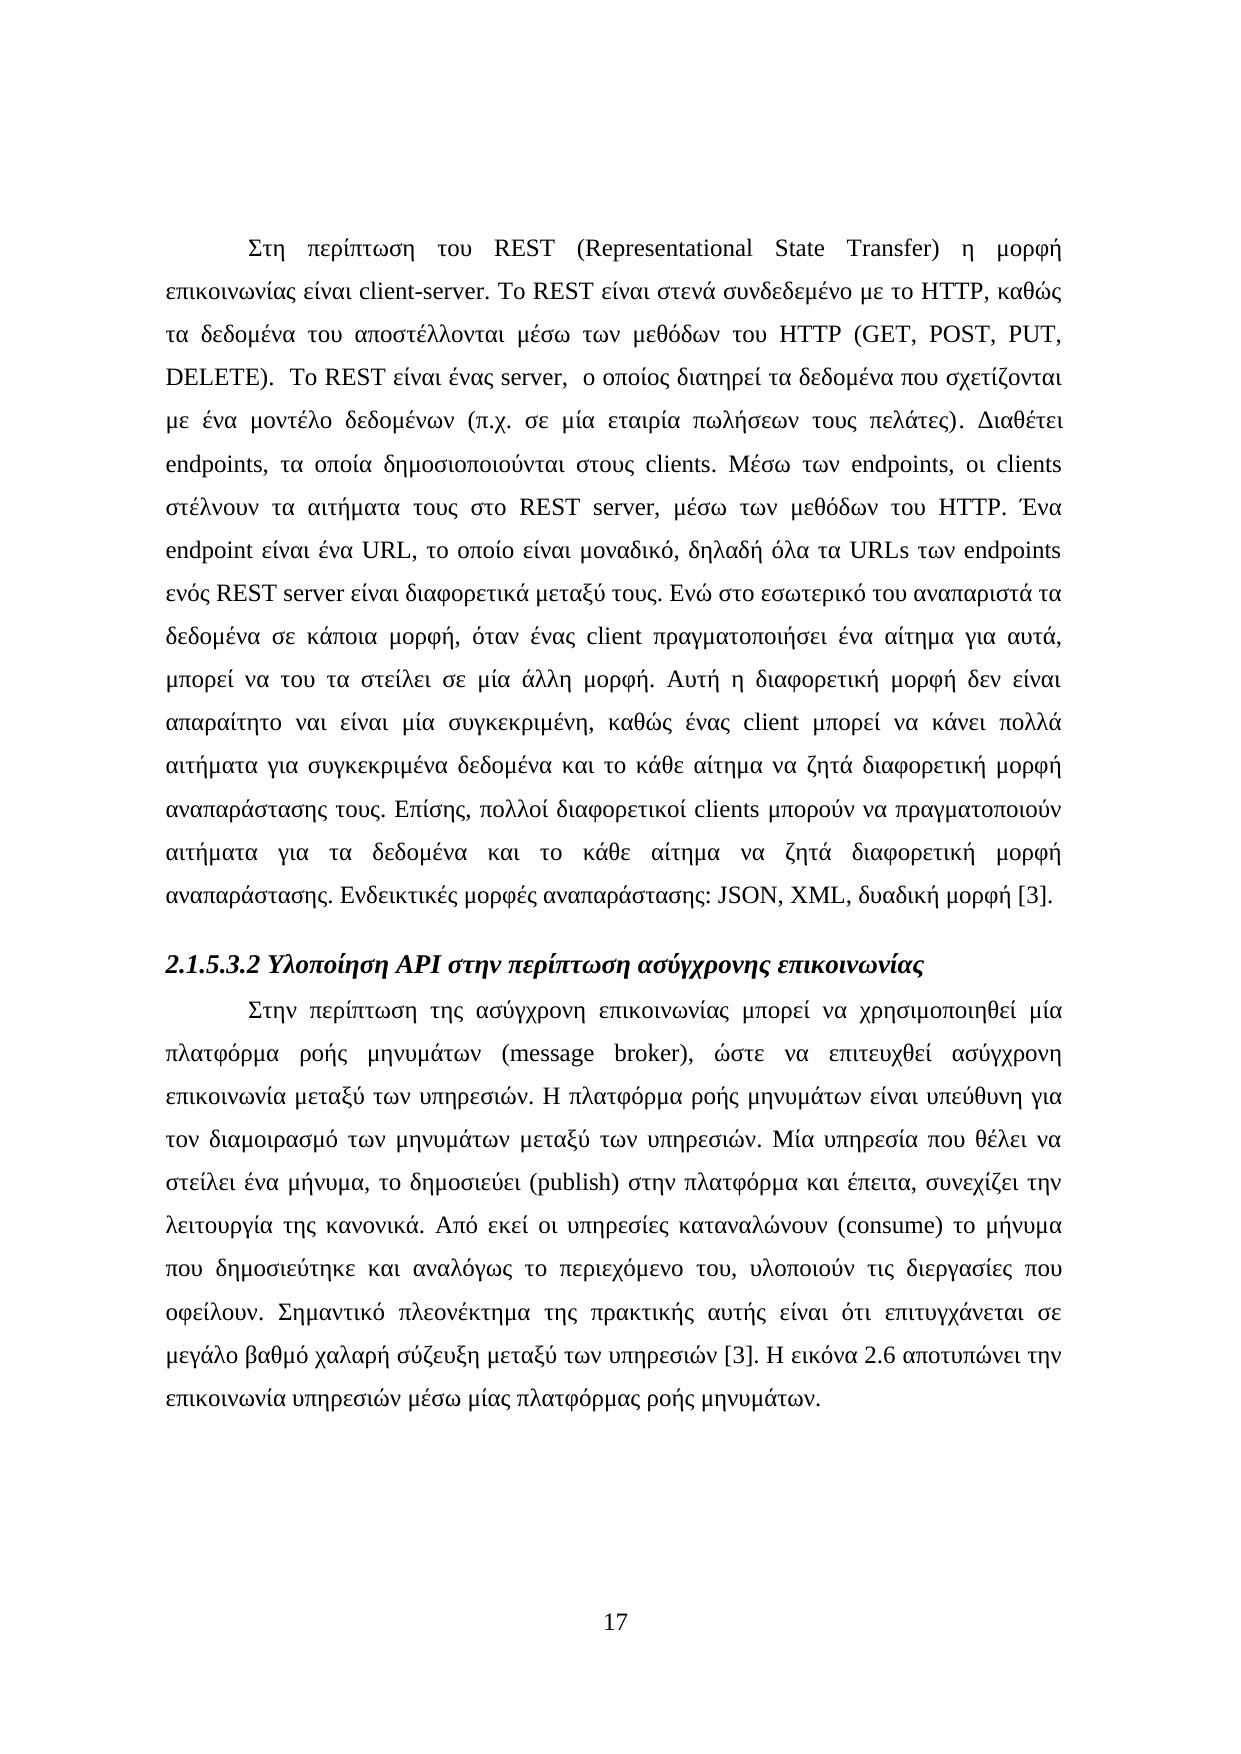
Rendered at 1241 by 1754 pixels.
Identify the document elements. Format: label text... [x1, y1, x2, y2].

text Στην περίπτωση της ασύγχρονη επικοινωνίας μπορεί να χρησιμοποιηθεί μία πλατφόρμα ροής μηνυμάτων (message broker), ώστε να επιτευχθεί ασύγχρονη επικοινωνία μεταξύ των υπηρεσιών. Η πλατφόρμα ροής μηνυμάτων είναι υπεύθυνη για τον διαμοιρασμό των μηνυμάτων μεταξύ των υπηρεσιών. Μία υπηρεσία που θέλει να στείλει ένα μήνυμα, το δημοσιεύει (publish) στην πλατφόρμα και έπειτα, συνεχίζει την λειτουργία της κανονικά. Από εκεί οι υπηρεσίες καταναλώνουν (consume) το μήνυμα που δημοσιεύτηκε και αναλόγως το περιεχόμενο του, υλοποιούν τις διεργασίες που οφείλουν. Σημαντικό πλεονέκτημα της πρακτικής αυτής είναι ότι επιτυγχάνεται σε μεγάλο βαθμό χαλαρή σύζευξη μεταξύ των υπηρεσιών [3]. Η εικόνα 2.6 αποτυπώνει την επικοινωνία υπηρεσιών μέσω μίας πλατφόρμας ροής μηνυμάτων. [165, 995, 1063, 1412]
text Στη περίπτωση του REST (Representational State Transfer) η μορφή επικοινωνίας είναι client-server. Το REST είναι στενά συνδεδεμένο με το HTTP, καθώς τα δεδομένα του αποστέλλονται μέσω των μεθόδων του HTTP (GET, POST, PUT, DELETE). Το REST είναι ένας server, ο οποίος διατηρεί τα δεδομένα που σχετίζονται με ένα μοντέλο δεδομένων (π.χ. σε μία εταιρία πωλήσεων τους πελάτες). Διαθέτει endpoints, τα οποία δημοσιοποιούνται στους clients. Μέσω των endpoints, οι clients στέλνουν τα αιτήματα τους στο REST server, μέσω των μεθόδων του HTTP. Ένα endpoint είναι ένα URL, το οποίο είναι μοναδικό, δηλαδή όλα τα URLs των endpoints ενός REST server είναι διαφορετικά μεταξύ τους. Ενώ στο εσωτερικό του αναπαριστά τα δεδομένα σε κάποια μορφή, όταν ένας client πραγματοποιήσει ένα αίτημα για αυτά, μπορεί να του τα στείλει σε μία άλλη μορφή. Αυτή η διαφορετική μορφή δεν είναι απαραίτητο ναι είναι μία συγκεκριμένη, καθώς ένας client μπορεί να κάνει πολλά αιτήματα για συγκεκριμένα δεδομένα και το κάθε αίτημα να ζητά διαφορετική μορφή αναπαράστασης τους. Επίσης, πολλοί διαφορετικοί clients μπορούν να πραγματοποιούν αιτήματα για τα δεδομένα και το κάθε αίτημα να ζητά διαφορετική μορφή αναπαράστασης. Ενδεικτικές μορφές αναπαράστασης: JSON, XML, δυαδική μορφή [3]. [165, 233, 1063, 909]
subtitle 2.1.5.3.2 Υλοποίηση API στην περίπτωση ασύγχρονης επικοινωνίας [165, 948, 1063, 979]
